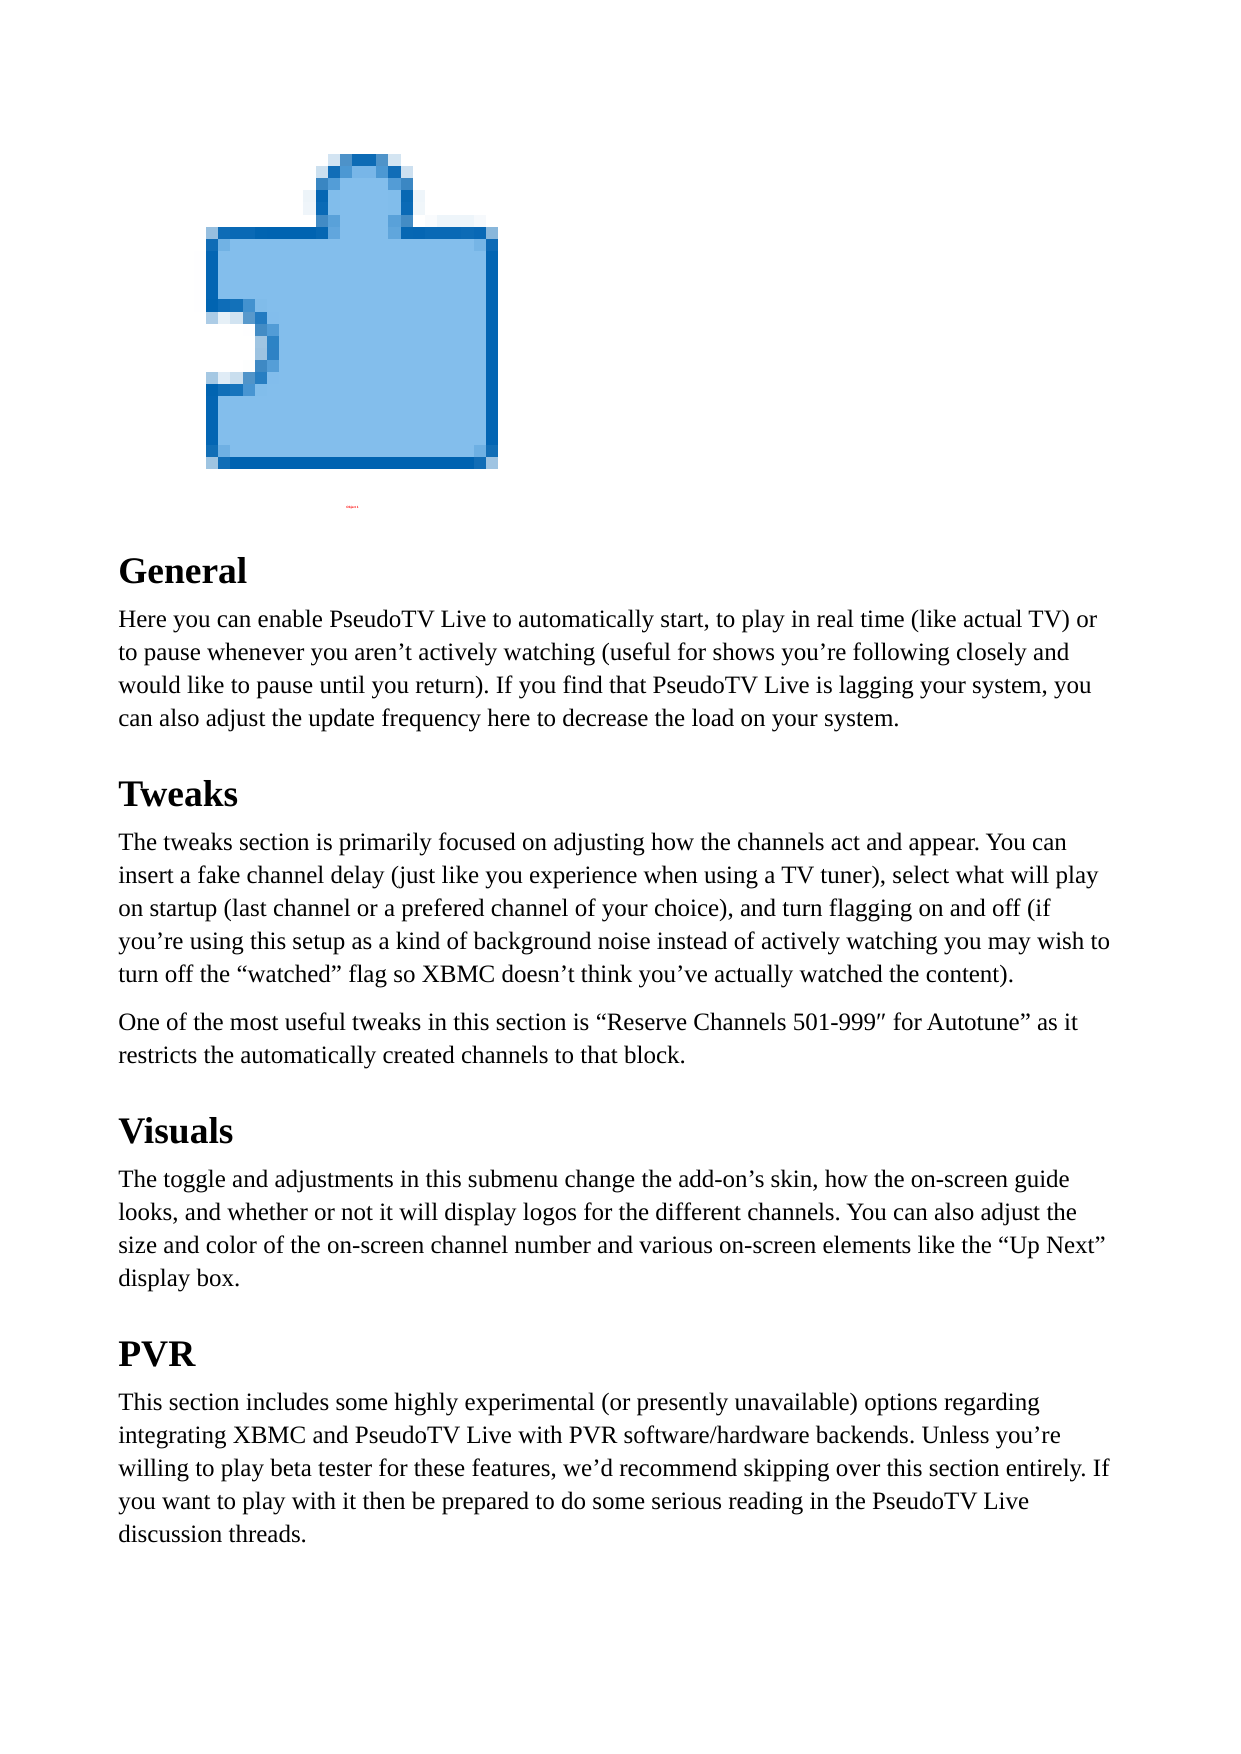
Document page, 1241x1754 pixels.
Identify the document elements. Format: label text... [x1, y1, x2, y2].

subtitle PVR [118, 1331, 1122, 1374]
text The toggle and adjustments in this submenu change the add-on’s skin, how the on-screen guide looks, and whether or not it will display logos for the different channels. You can also adjust the size and color of the on-screen channel number and various on-screen elements like the “Up Next” display box. [118, 1164, 1122, 1292]
text Here you can enable PseudoTV Live to automatically start, to play in real time (like actual TV) or to pause whenever you aren’t actively watching (useful for shows you’re following closely and would like to pause until you return). If you find that PseudoTV Live is lagging your system, you can also adjust the update frequency here to decrease the load on your system. [118, 604, 1122, 732]
text One of the most useful tweaks in this section is “Reserve Channels 501-999″ for Autotune” as it restricts the automatically created channels to that block. [118, 1007, 1122, 1069]
subtitle Visuals [118, 1108, 1122, 1151]
subtitle General [118, 548, 1122, 592]
text This section includes some highly experimental (or presently unavailable) options regarding integrating XBMC and PseudoTV Live with PVR software/hardware backends. Unless you’re willing to play beta tester for these features, we’d recommend skipping over this section entirely. If you want to play with it then be prepared to do some serious reading in the PseudoTV Live discussion threads. [118, 1387, 1122, 1548]
text The tweaks section is primarily focused on adjusting how the channels act and appear. You can insert a fake channel delay (just like you experience when using a TV tuner), select what will play on startup (last channel or a prefered channel of your choice), and turn flagging on and off (if you’re using this setup as a kind of background noise instead of actively watching you may wish to turn off the “watched” flag so XBMC doesn’t think you’ve actually watched the content). [118, 827, 1122, 988]
subtitle Tweaks [118, 772, 1122, 815]
